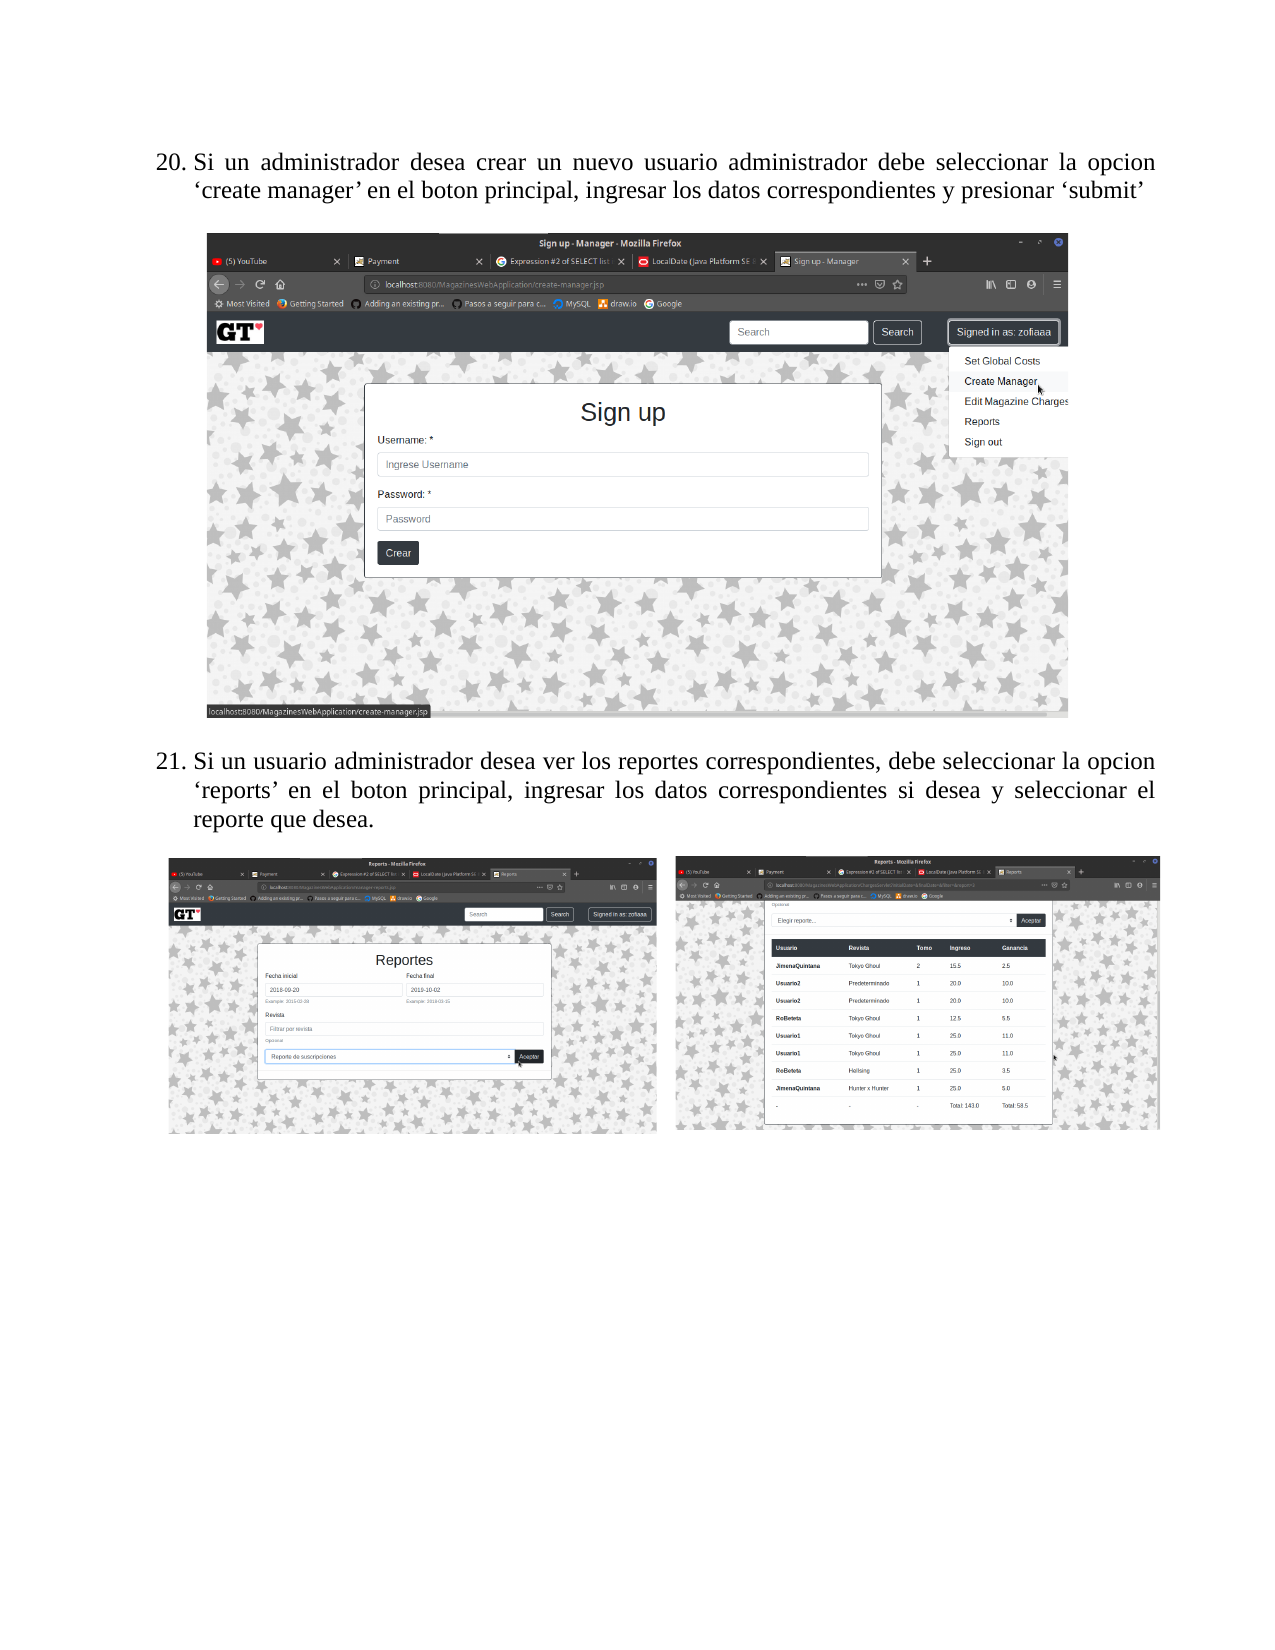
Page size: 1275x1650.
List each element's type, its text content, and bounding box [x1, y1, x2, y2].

list Si un administrador desea crear un nuevo usuario administrador debe seleccionar la opcion ‘create manager’ en el boton principal, ingresar los datos correspondientes y presionar ‘submit’ [156, 147, 1157, 204]
picture [206, 233, 1069, 718]
list Si un usuario administrador desea ver los reportes correspondientes, debe seleccionar la opcion ‘reports’ en el boton principal, ingresar los datos correspondientes si desea y seleccionar el reporte que desea. [156, 746, 1157, 832]
picture [675, 856, 1160, 1130]
picture [168, 858, 657, 1134]
